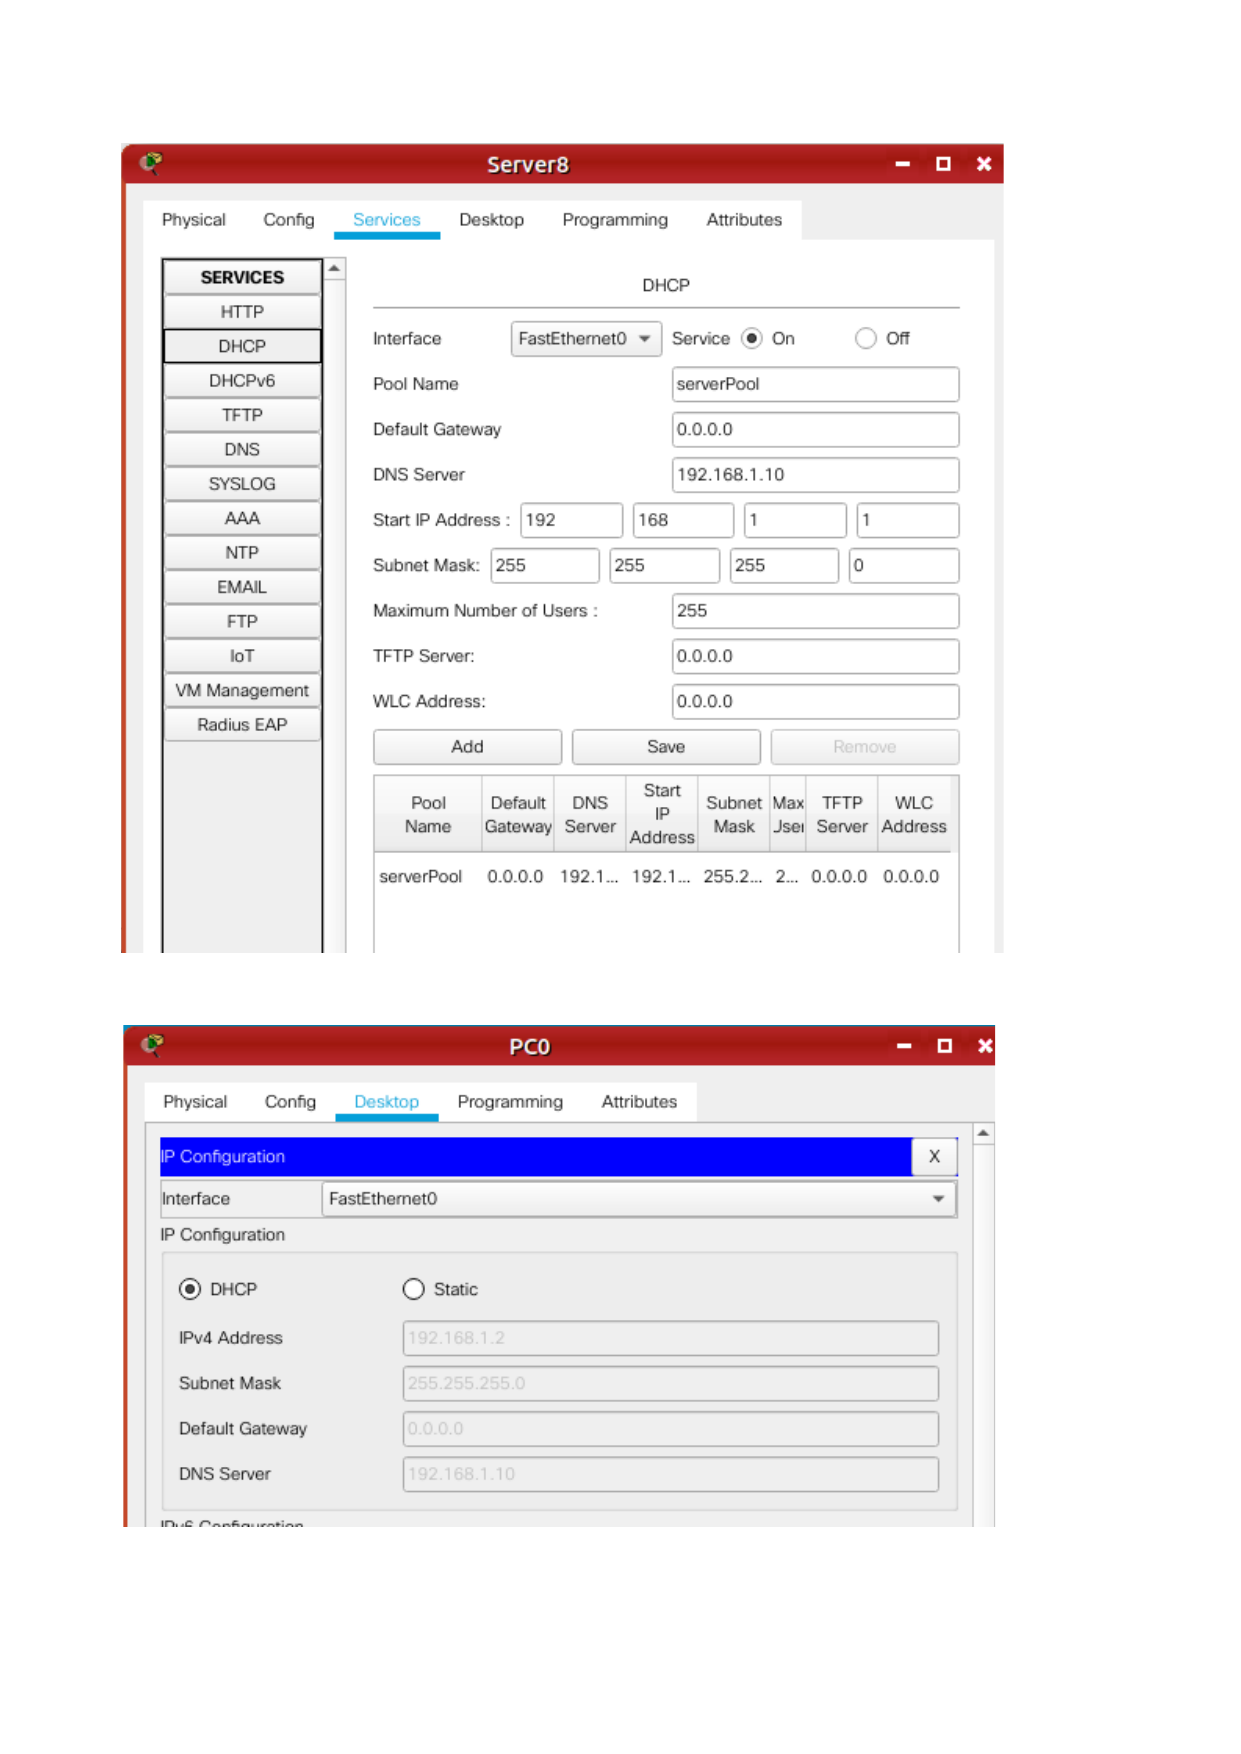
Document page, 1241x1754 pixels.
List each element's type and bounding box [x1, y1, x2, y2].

picture [121, 143, 1004, 953]
picture [123, 1027, 995, 1527]
